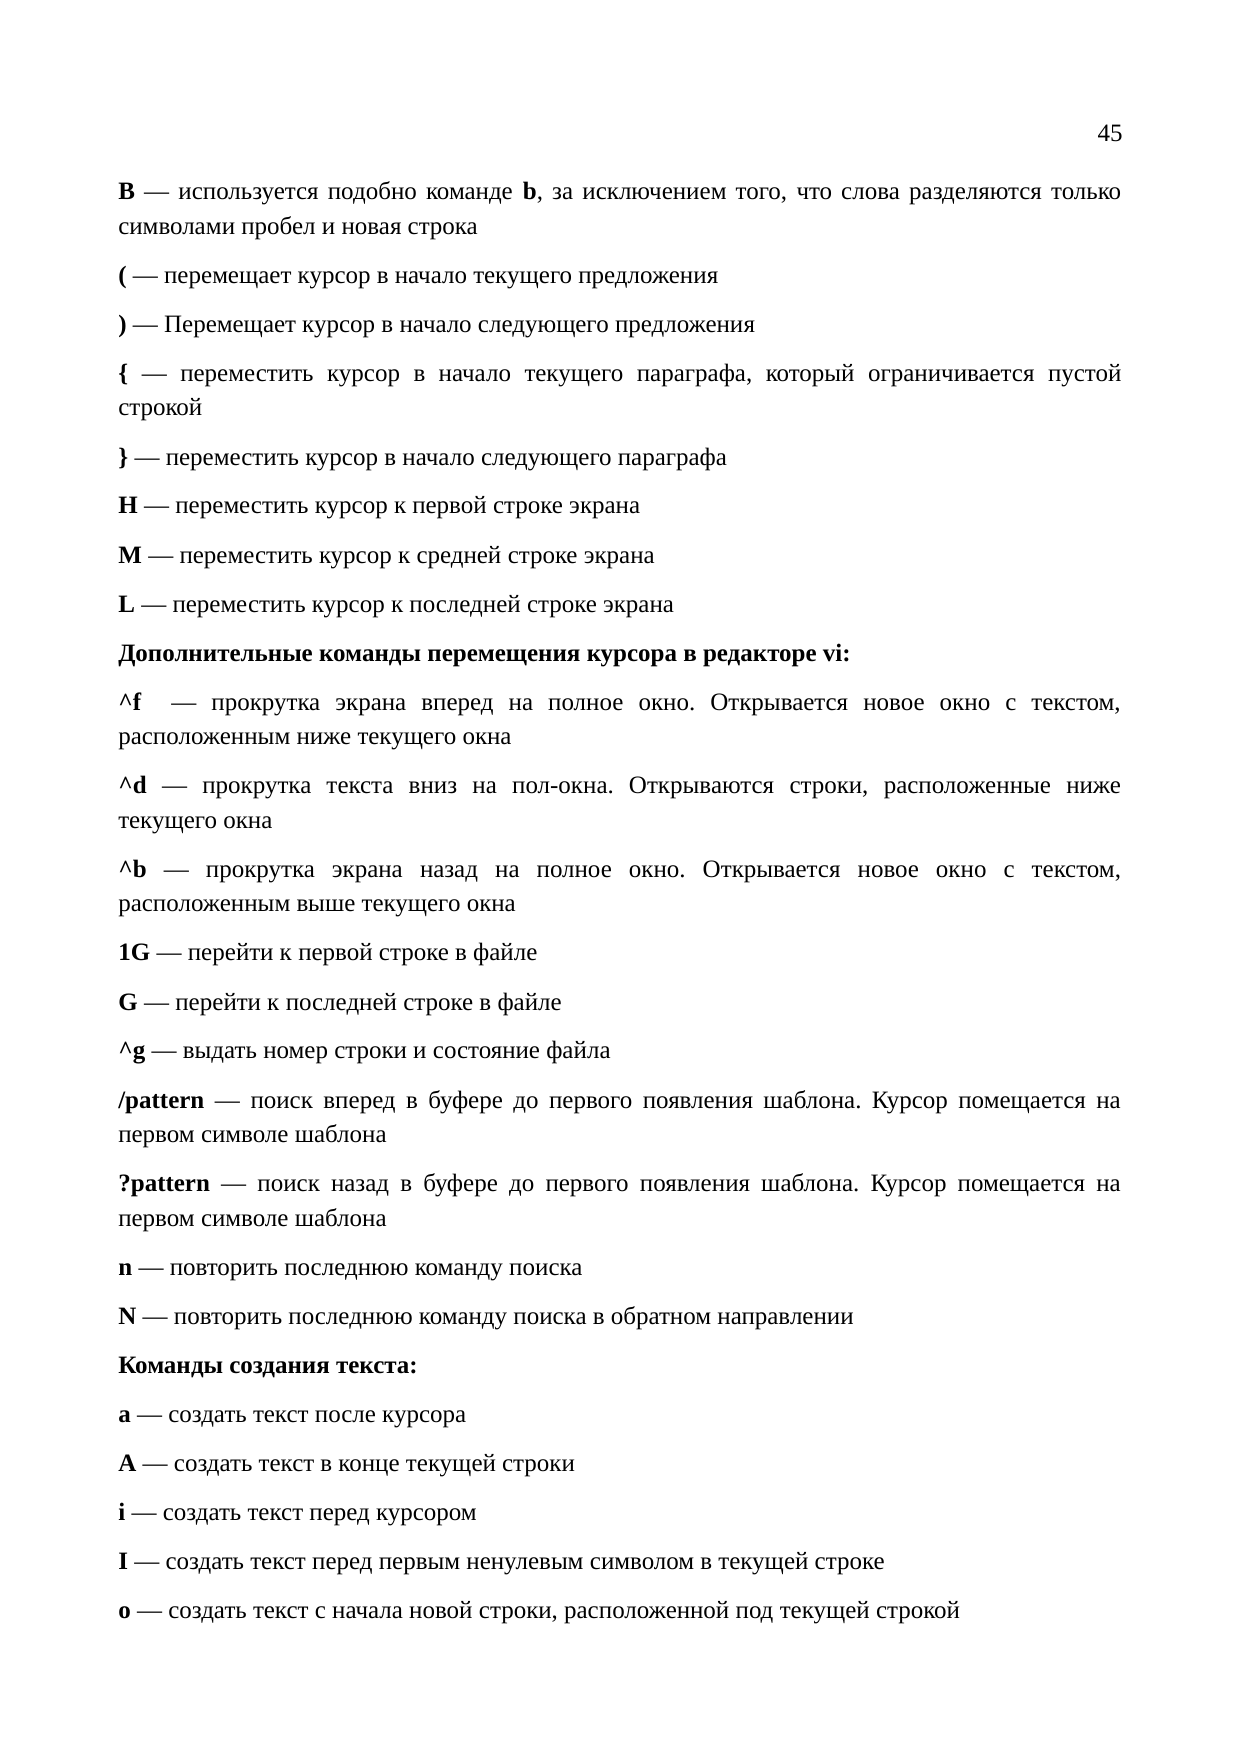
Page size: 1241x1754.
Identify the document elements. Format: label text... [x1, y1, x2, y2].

text B — используется подобно команде b, за исключением того, что слова разделяются только символами пробел и новая строка [118, 176, 1122, 239]
text a — создать текст после курсора [118, 1399, 1122, 1428]
text { — переместить курсор в начало текущего параграфа, который ограничивается пустой строкой [118, 358, 1122, 421]
text i — создать текст перед курсором [118, 1497, 1122, 1526]
text M — переместить курсор к средней строке экрана [118, 540, 1122, 568]
text L — переместить курсор к последней строке экрана [118, 589, 1122, 617]
text Команды создания текста: [118, 1350, 1122, 1379]
text ?pattern — поиск назад в буфере до первого появления шаблона. Курсор помещается на первом символе шаблона [118, 1168, 1122, 1231]
text /pattern — поиск вперед в буфере до первого появления шаблона. Курсор помещается на первом символе шаблона [118, 1085, 1122, 1148]
text n — повторить последнюю команду поиска [118, 1252, 1122, 1281]
text ^b — прокрутка экрана назад на полное окно. Открывается новое окно с текстом, расположенным выше текущего окна [118, 854, 1122, 917]
text 1G — перейти к первой строке в файле [118, 937, 1122, 966]
text o — создать текст с начала новой строки, расположенной под текущей строкой [118, 1595, 1122, 1624]
text ) — Перемещает курсор в начало следующего предложения [118, 309, 1122, 338]
text G — перейти к последней строке в файле [118, 987, 1122, 1015]
text ^g — выдать номер строки и состояние файла [118, 1036, 1122, 1064]
text Дополнительные команды перемещения курсора в редакторе vi: [118, 638, 1122, 667]
text ( — перемещает курсор в начало текущего предложения [118, 260, 1122, 289]
text } — переместить курсор в начало следующего параграфа [118, 442, 1122, 470]
text A — создать текст в конце текущей строки [118, 1448, 1122, 1477]
text ^d — прокрутка текста вниз на пол-окна. Открываются строки, расположенные ниже текущего окна [118, 770, 1122, 834]
text H — переместить курсор к первой строке экрана [118, 491, 1122, 519]
text I — создать текст перед первым ненулевым символом в текущей строке [118, 1546, 1122, 1575]
text ^f — прокрутка экрана вперед на полное окно. Открывается новое окно с текстом, расположенным ниже текущего окна [118, 687, 1122, 750]
text N — повторить последнюю команду поиска в обратном направлении [118, 1301, 1122, 1329]
